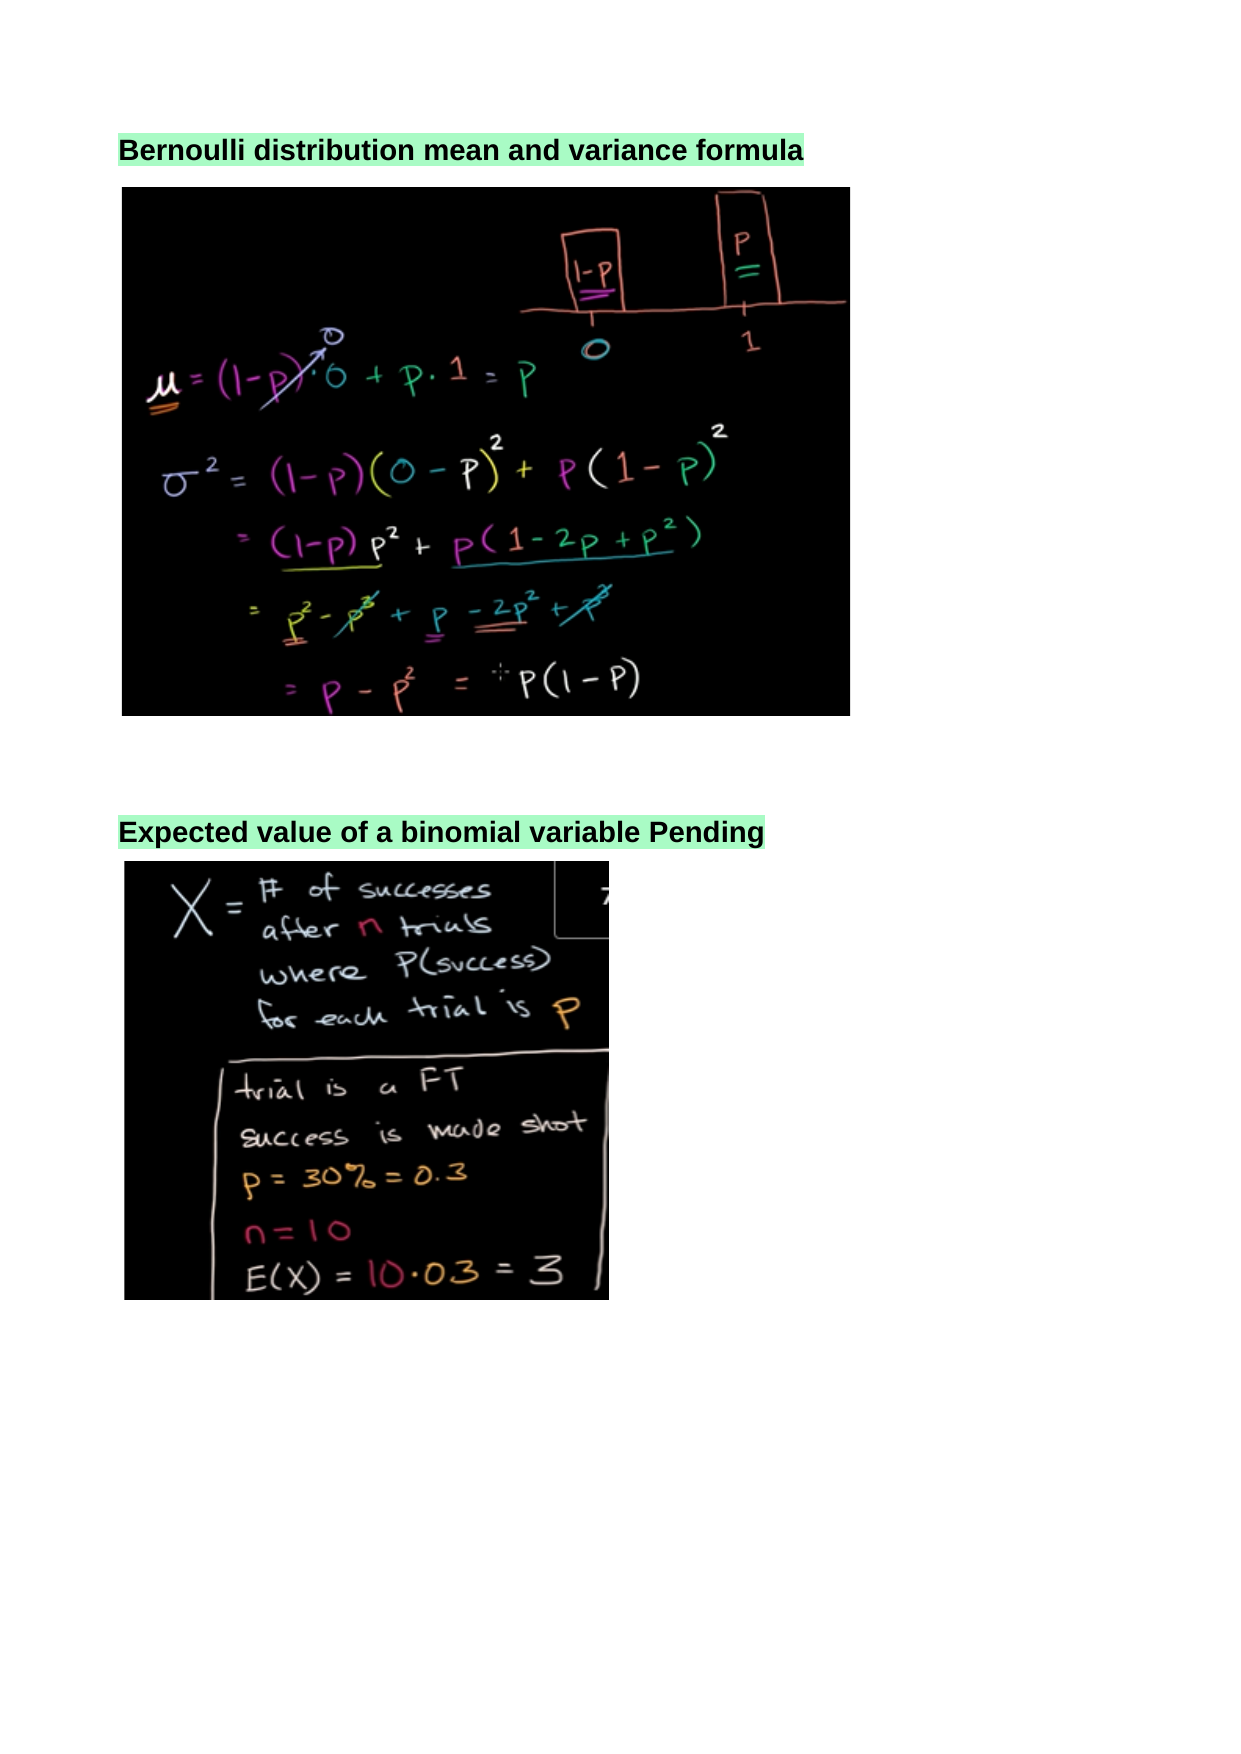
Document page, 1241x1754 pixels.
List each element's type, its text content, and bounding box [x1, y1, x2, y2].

picture [124, 861, 609, 1300]
picture [121, 187, 851, 716]
subtitle Expected value of a binomial variable Pending [765, 815, 1122, 849]
subtitle Bernoulli distribution mean and variance formula [804, 133, 1122, 166]
